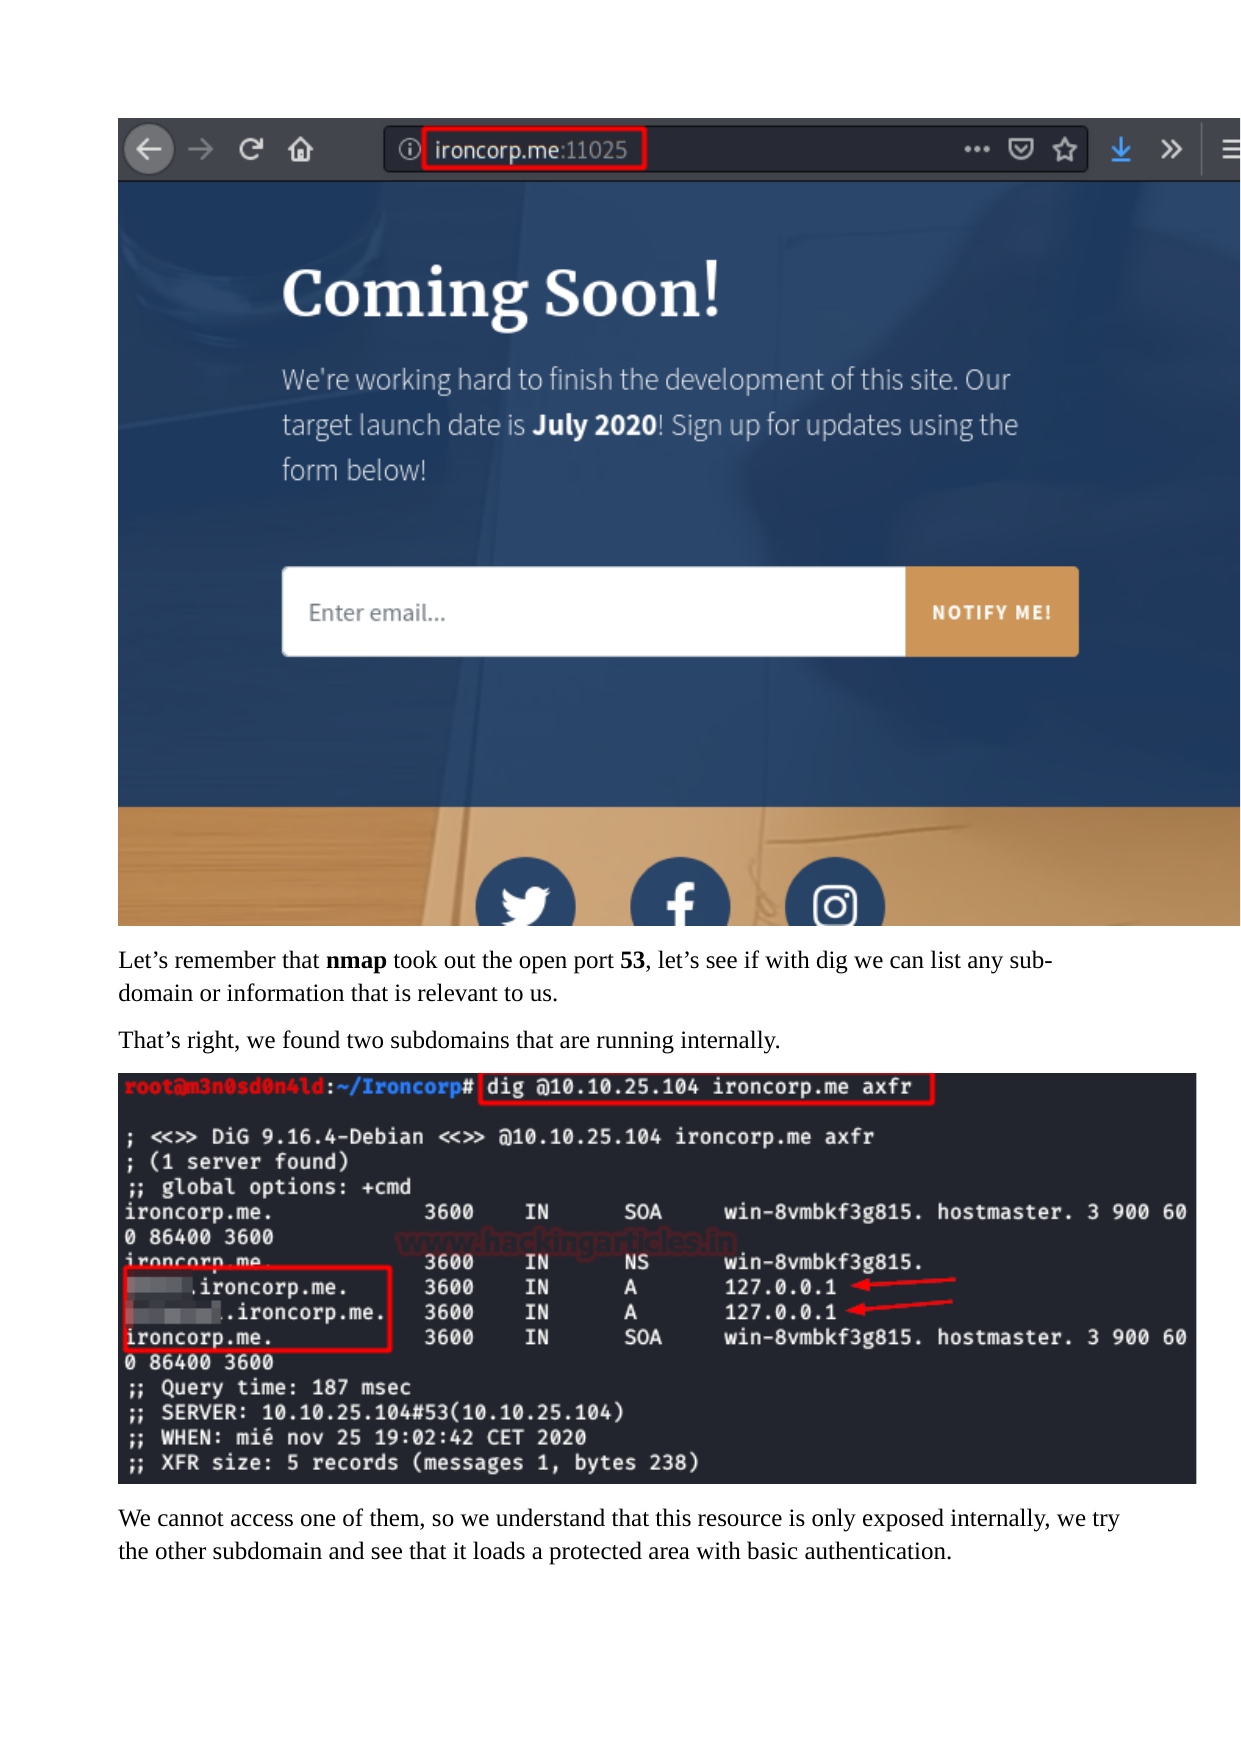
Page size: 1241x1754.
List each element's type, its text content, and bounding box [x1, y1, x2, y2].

text That’s right, we found two subdomains that are running internally. [118, 1025, 1122, 1054]
picture [118, 1073, 1197, 1484]
picture [118, 118, 1241, 926]
text Let’s remember that nmap took out the open port 53, let’s see if with dig we can list any sub-domain or information that is relevant to us. [118, 945, 1122, 1007]
text We cannot access one of them, so we understand that this resource is only exposed internally, we try the other subdomain and see that it loads a protected area with basic authentication. [118, 1503, 1122, 1564]
